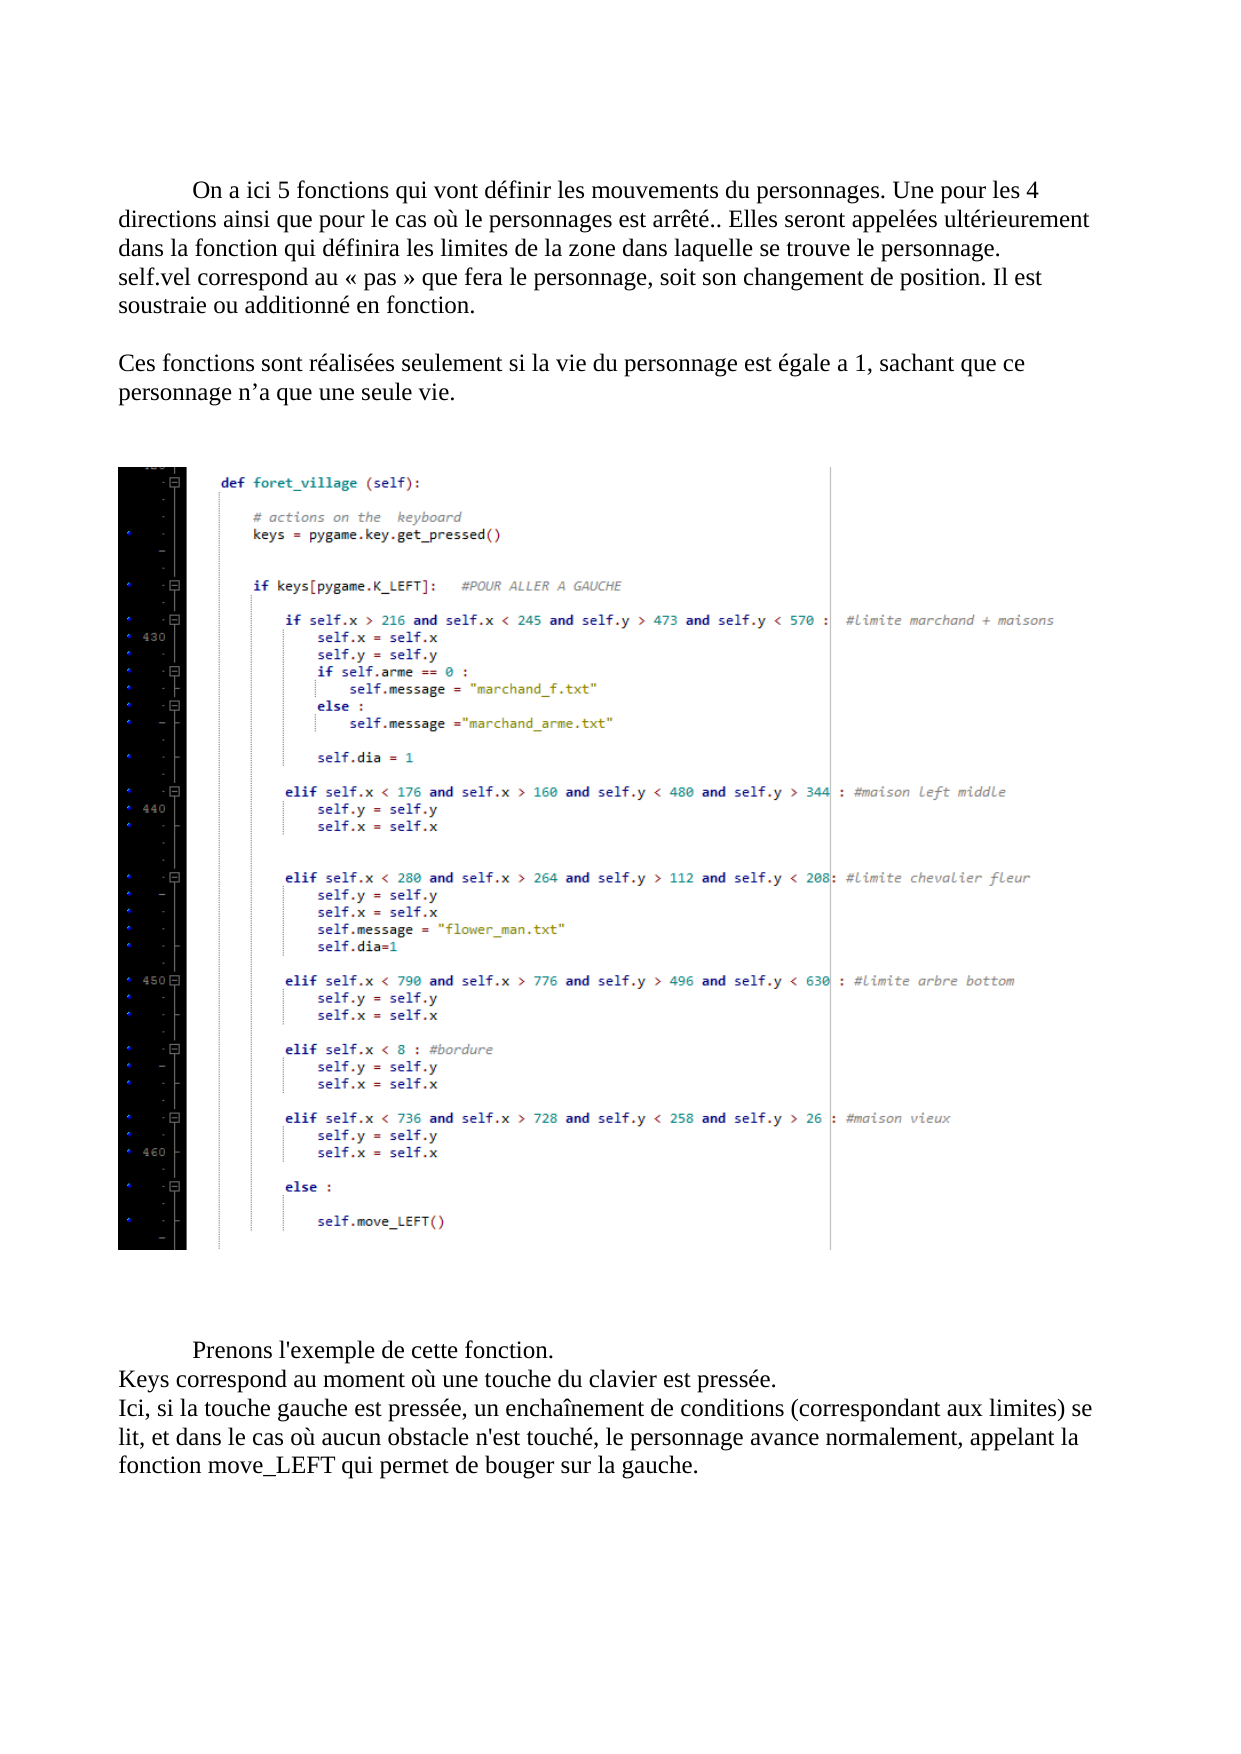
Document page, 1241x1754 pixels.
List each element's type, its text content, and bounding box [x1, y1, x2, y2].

text self.vel correspond au « pas » que fera le personnage, soit son changement de position. Il est soustraie ou additionné en fonction. [118, 262, 1122, 319]
text Prenons l'exemple de cette fonction. [118, 1336, 1122, 1364]
text Keys correspond au moment où une touche du clavier est pressée. [118, 1364, 1122, 1393]
text On a ici 5 fonctions qui vont définir les mouvements du personnages. Une pour les 4 directions ainsi que pour le cas où le personnages est arrêté.. Elles seront appelées ultérieurement dans la fonction qui définira les limites de la zone dans laquelle se trouve le personnage. [118, 176, 1122, 262]
text Ces fonctions sont réalisées seulement si la vie du personnage est égale a 1, sachant que ce personnage n’a que une seule vie. [118, 348, 1122, 406]
text Ici, si la touche gauche est pressée, un enchaînement de conditions (correspondant aux limites) se lit, et dans le cas où aucun obstacle n'est touché, le personnage avance normalement, appelant la fonction move_LEFT qui permet de bouger sur la gauche. [118, 1393, 1122, 1479]
picture [118, 467, 1123, 1250]
